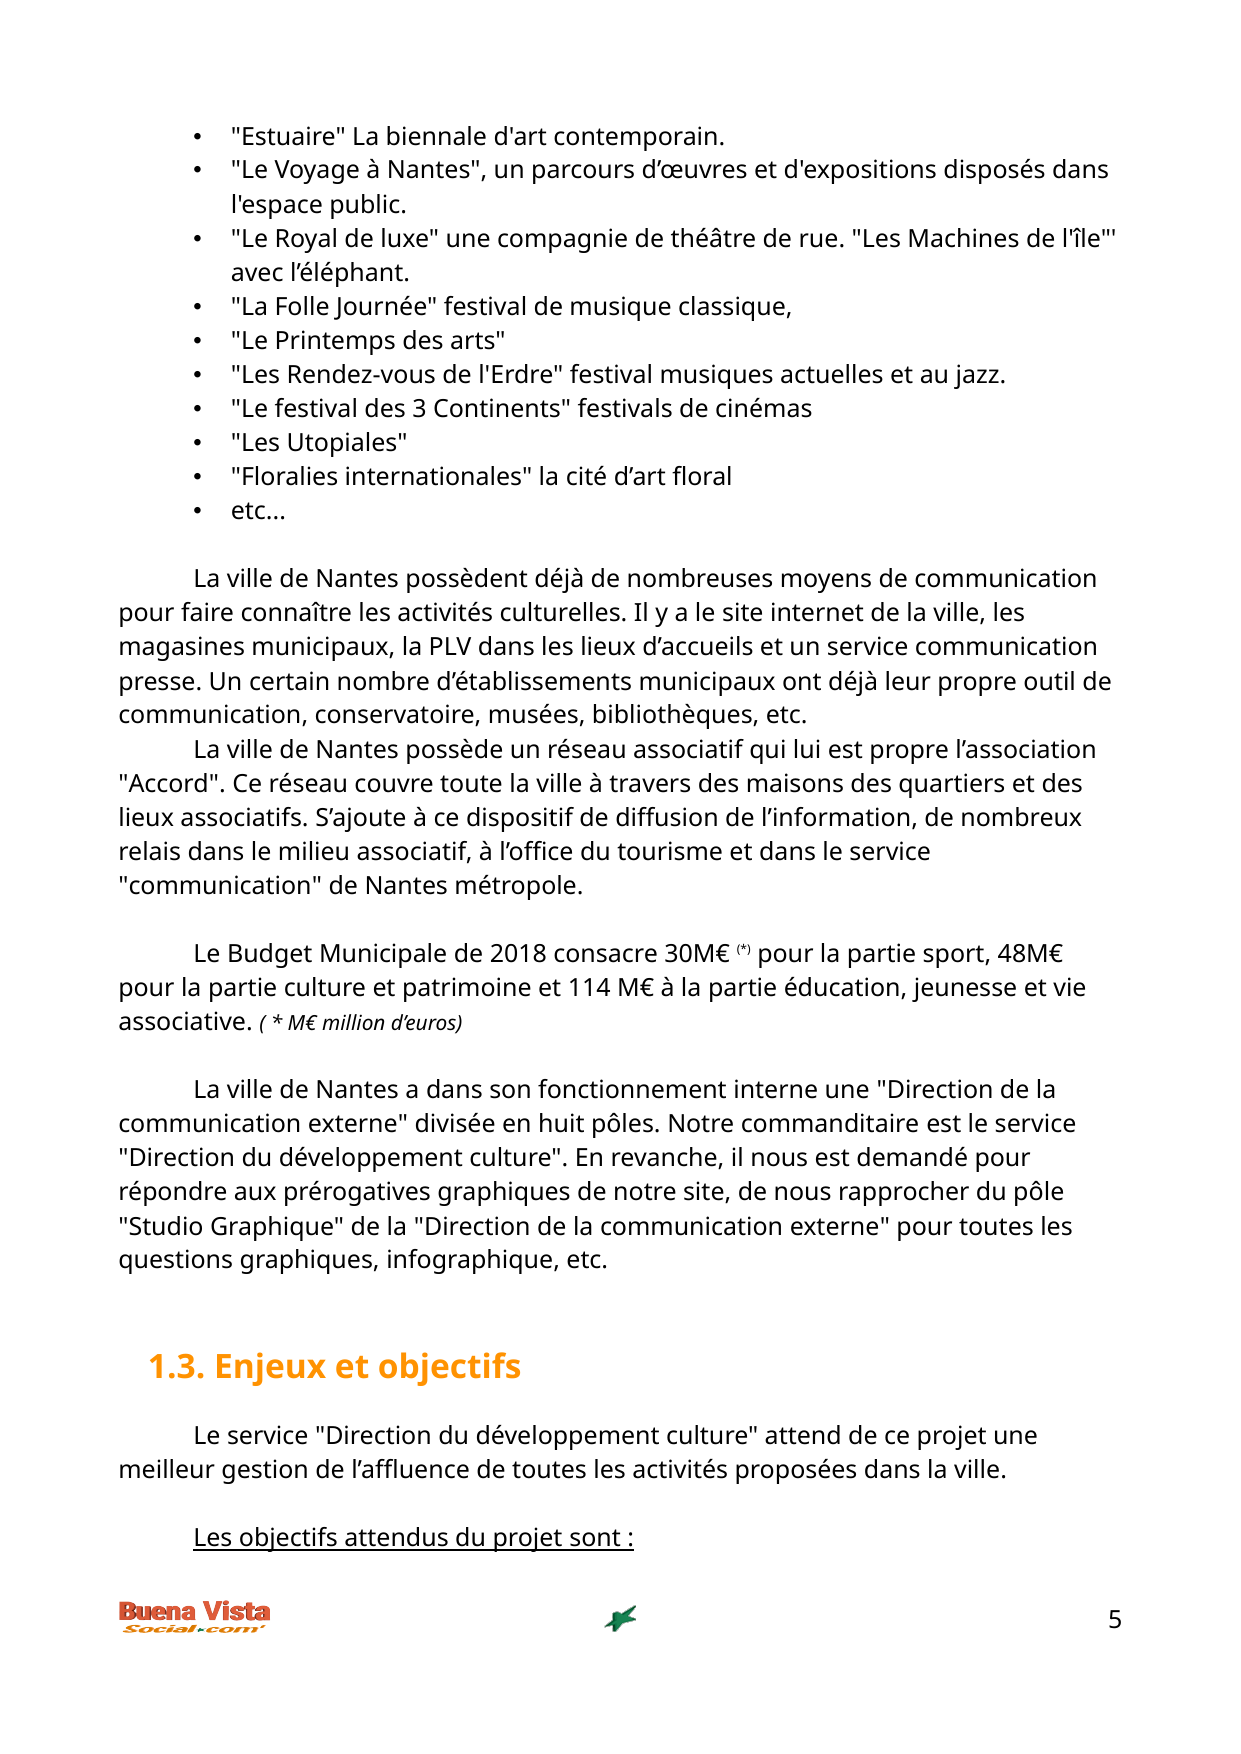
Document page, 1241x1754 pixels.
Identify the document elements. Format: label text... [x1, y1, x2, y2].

list Le Budget Municipale de 2018 consacre 30M€ (*) pour la partie sport, 48M€ pour la partie culture et patrimoine et 114 M€ à la partie éducation, jeunesse et vie associative. ( * M€ million d’euros) [118, 936, 1122, 1038]
list "Le Voyage à Nantes", un parcours d’œuvres et d'expositions disposés dans l'espace public. [193, 152, 1122, 220]
list "La Folle Journée" festival de musique classique, [193, 288, 1122, 322]
list "Le Printemps des arts" [193, 322, 1122, 357]
list "Floralies internationales" la cité d’art floral [193, 459, 1122, 493]
list La ville de Nantes possèdent déjà de nombreuses moyens de communication pour faire connaître les activités culturelles. Il y a le site internet de la ville, les magasines municipaux, la PLV dans les lieux d’accueils et un service communication presse. Un certain nombre d’établissements municipaux ont déjà leur propre outil de communication, conservatoire, musées, bibliothèques, etc. [118, 561, 1122, 731]
list Les objectifs attendus du projet sont : [118, 1520, 1122, 1554]
list La ville de Nantes possède un réseau associatif qui lui est propre l’association "Accord". Ce réseau couvre toute la ville à travers des maisons des quartiers et des lieux associatifs. S’ajoute à ce dispositif de diffusion de l’information, de nombreux relais dans le milieu associatif, à l’office du tourisme et dans le service "communication" de Nantes métropole. [118, 731, 1122, 902]
list "Les Utopiales" [193, 425, 1122, 459]
list La ville de Nantes a dans son fonctionnement interne une "Direction de la communication externe" divisée en huit pôles. Notre commanditaire est le service "Direction du développement culture". En revanche, il nous est demandé pour répondre aux prérogatives graphiques de notre site, de nous rapprocher du pôle "Studio Graphique" de la "Direction de la communication externe" pour toutes les questions graphiques, infographique, etc. [118, 1072, 1122, 1276]
list Le service "Direction du développement culture" attend de ce projet une meilleur gestion de l’affluence de toutes les activités proposées dans la ville. [118, 1418, 1122, 1486]
list "Le festival des 3 Continents" festivals de cinémas [193, 391, 1122, 425]
picture [118, 1600, 271, 1637]
picture [604, 1603, 636, 1636]
list "Les Rendez-vous de l'Erdre" festival musiques actuelles et au jazz. [193, 357, 1122, 391]
list etc... [193, 493, 1122, 527]
list "Le Royal de luxe" une compagnie de théâtre de rue. "Les Machines de l'île"' avec l’éléphant. [193, 220, 1122, 288]
list "Estuaire" La biennale d'art contemporain. [193, 118, 1122, 152]
subtitle 1.3. Enjeux et objectifs [148, 1343, 1122, 1388]
